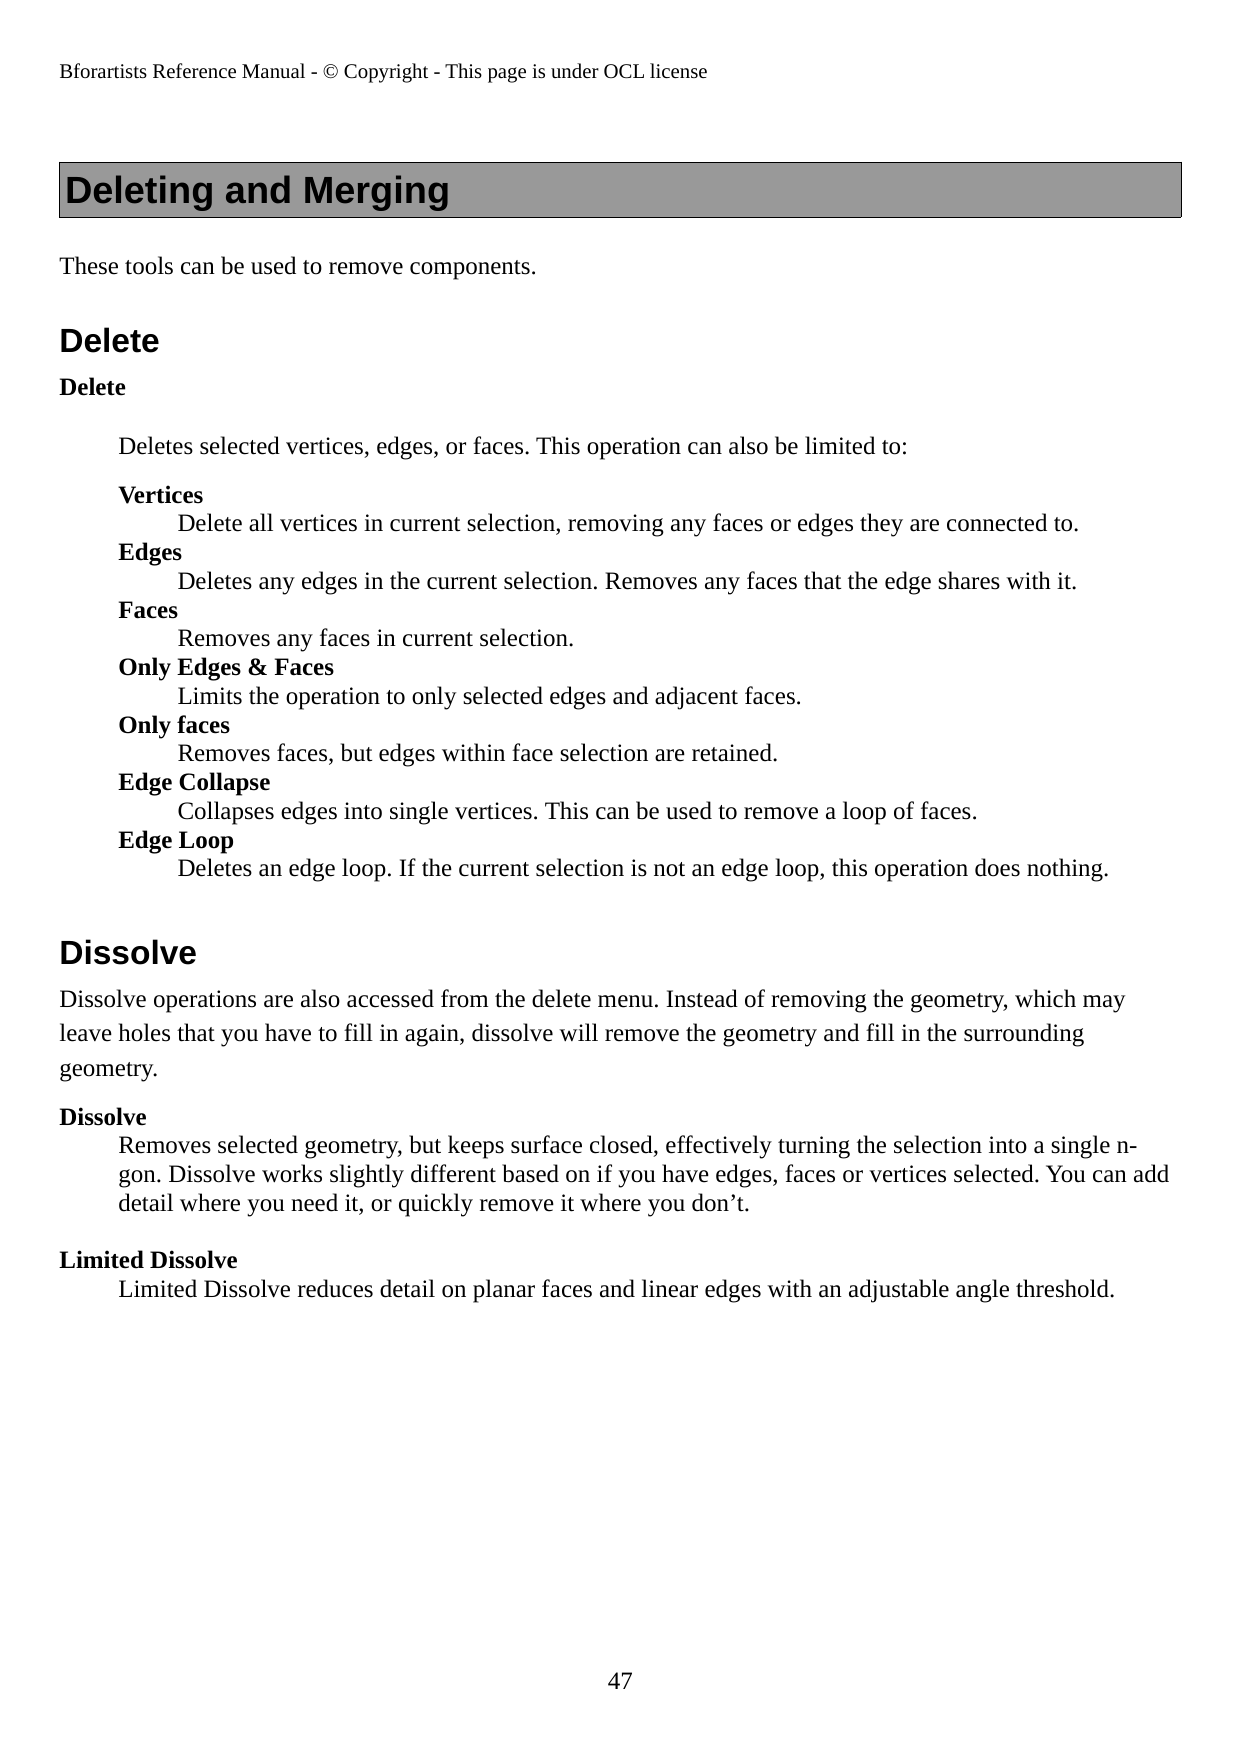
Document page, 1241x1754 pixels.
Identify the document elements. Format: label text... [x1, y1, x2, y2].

subtitle Dissolve [59, 933, 1181, 971]
subtitle Only faces [118, 710, 1181, 738]
subtitle Edge Loop [118, 825, 1181, 853]
subtitle Edges [118, 537, 1181, 566]
list Removes any faces in current selection. [177, 623, 1181, 652]
list Collapses edges into single vertices. This can be used to remove a loop of faces. [177, 796, 1181, 825]
list Removes faces, but edges within face selection are retained. [177, 738, 1181, 767]
subtitle Dissolve [59, 1102, 1181, 1131]
table_header Deleting and Merging [60, 163, 1181, 217]
text Deletes selected vertices, edges, or faces. This operation can also be limited to: [118, 431, 1181, 459]
list Deletes an edge loop. If the current selection is not an edge loop, this operation does nothing. [177, 853, 1181, 882]
subtitle Vertices [118, 480, 1181, 508]
subtitle Delete [59, 321, 1181, 360]
list Limited Dissolve reduces detail on planar faces and linear edges with an adjustable angle threshold. [118, 1274, 1181, 1303]
list Deletes any edges in the current selection. Removes any faces that the edge shares with it. [177, 566, 1181, 595]
subtitle Only Edges & Faces [118, 652, 1181, 681]
subtitle Delete [59, 372, 1181, 401]
list Delete all vertices in current selection, removing any faces or edges they are connected to. [177, 508, 1181, 537]
subtitle Limited Dissolve [59, 1246, 1181, 1274]
text Dissolve operations are also accessed from the delete menu. Instead of removing the geometry, which may leave holes that you have to fill in again, dissolve will remove the geometry and fill in the surrounding geometry. [59, 984, 1181, 1081]
list Limits the operation to only selected edges and adjacent faces. [177, 681, 1181, 710]
list Removes selected geometry, but keeps surface closed, effectively turning the selection into a single n-gon. Dissolve works slightly different based on if you have edges, faces or vertices selected. You can add detail where you need it, or quickly remove it where you don’t. [118, 1131, 1181, 1246]
text These tools can be used to remove components. [59, 251, 1181, 280]
subtitle Faces [118, 595, 1181, 623]
subtitle Edge Collapse [118, 767, 1181, 796]
